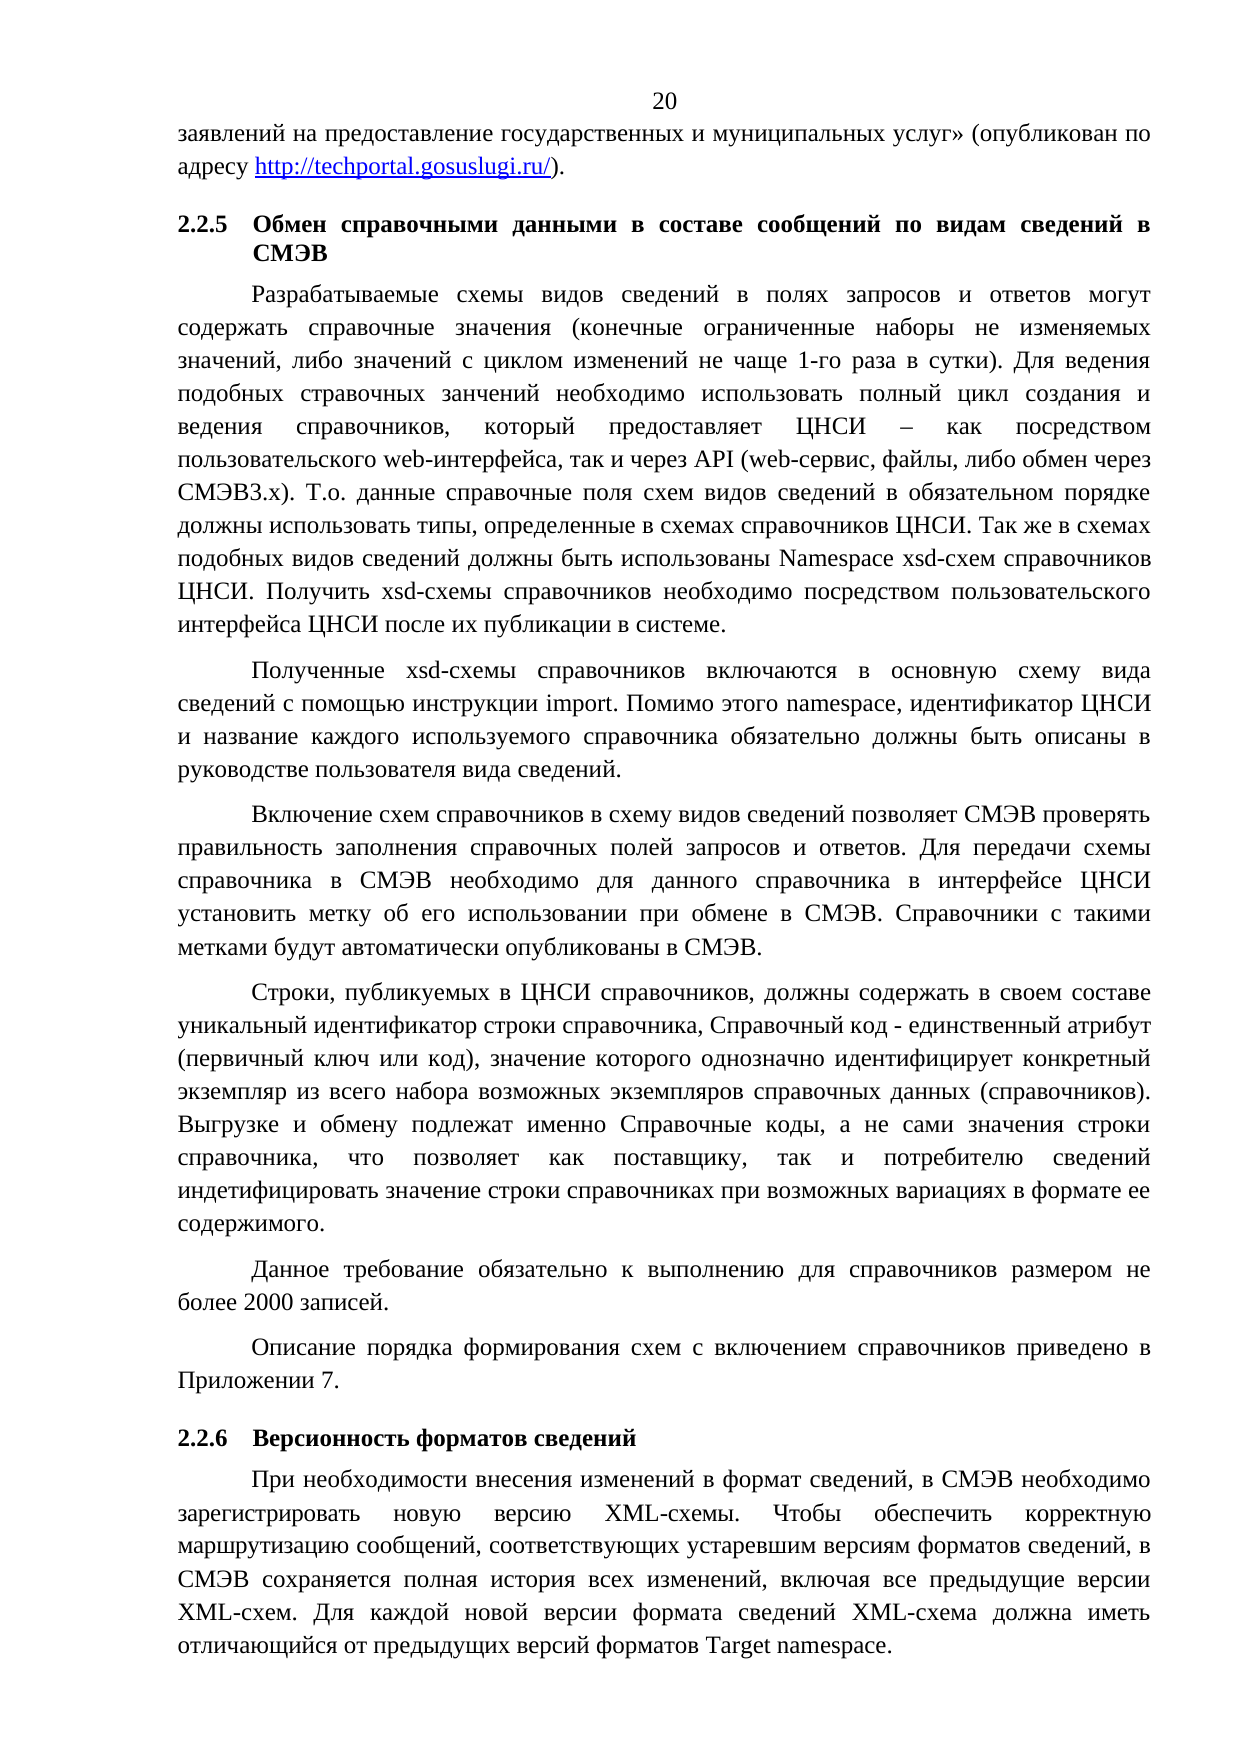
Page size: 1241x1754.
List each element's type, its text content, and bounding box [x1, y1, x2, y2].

text Строки, публикуемых в ЦНСИ справочников, должны содержать в своем составе уникальный идентификатор строки справочника, Справочный код - единственный атрибут (первичный ключ или код), значение которого однозначно идентифицирует конкретный экземпляр из всего набора возможных экземпляров справочных данных (справочников). Выгрузке и обмену подлежат именно Справочные коды, а не сами значения строки справочника, что позволяет как поставщику, так и потребителю сведений индетифицировать значение строки справочниках при возможных вариациях в формате ее содержимого. [177, 977, 1152, 1237]
text Разрабатываемые схемы видов сведений в полях запросов и ответов могут содержать справочные значения (конечные ограниченные наборы не изменяемых значений, либо значений с циклом изменений не чаще 1-го раза в сутки). Для ведения подобных стравочных занчений необходимо использовать полный цикл создания и ведения справочников, который предоставляет ЦНСИ – как посредством пользовательского web-интерфейса, так и через API (web-сервис, файлы, либо обмен через СМЭВ3.х). Т.о. данные справочные поля схем видов сведений в обязательном порядке должны использовать типы, определенные в схемах справочников ЦНСИ. Так же в схемах подобных видов сведений должны быть использованы Namespace xsd-схем справочников ЦНСИ. Получить xsd-схемы справочников необходимо посредством пользовательского интерфейса ЦНСИ после их публикации в системе. [177, 279, 1152, 638]
subtitle Версионность форматов сведений [177, 1423, 1152, 1452]
text Описание порядка формирования схем с включением справочников приведено в Приложении 7. [177, 1332, 1152, 1394]
text При необходимости внесения изменений в формат сведений, в СМЭВ необходимо зарегистрировать новую версию XML-схемы. Чтобы обеспечить корректную маршрутизацию сообщений, соответствующих устаревшим версиям форматов сведений, в СМЭВ сохраняется полная история всех изменений, включая все предыдущие версии XML-схем. Для каждой новой версии формата сведений XML-схема должна иметь отличающийся от предыдущих версий форматов Тarget namespace. [177, 1464, 1152, 1658]
text Полученные xsd-схемы справочников включаются в основную схему вида сведений с помощью инструкции import. Помимо этого namespace, идентификатор ЦНСИ и название каждого используемого справочника обязательно должны быть описаны в руководстве пользователя вида сведений. [177, 655, 1152, 783]
text заявлений на предоставление государственных и муниципальных услуг» (опубликован по адресу http://techportal.gosuslugi.ru/). [177, 118, 1152, 180]
text Включение схем справочников в схему видов сведений позволяет СМЭВ проверять правильность заполнения справочных полей запросов и ответов. Для передачи схемы справочника в СМЭВ необходимо для данного справочника в интерфейсе ЦНСИ установить метку об его использовании при обмене в СМЭВ. Справочники с такими метками будут автоматически опубликованы в СМЭВ. [177, 799, 1152, 960]
text Данное требование обязательно к выполнению для справочников размером не более 2000 записей. [177, 1254, 1152, 1316]
subtitle Обмен справочными данными в составе сообщений по видам сведений в СМЭВ [177, 209, 1152, 267]
